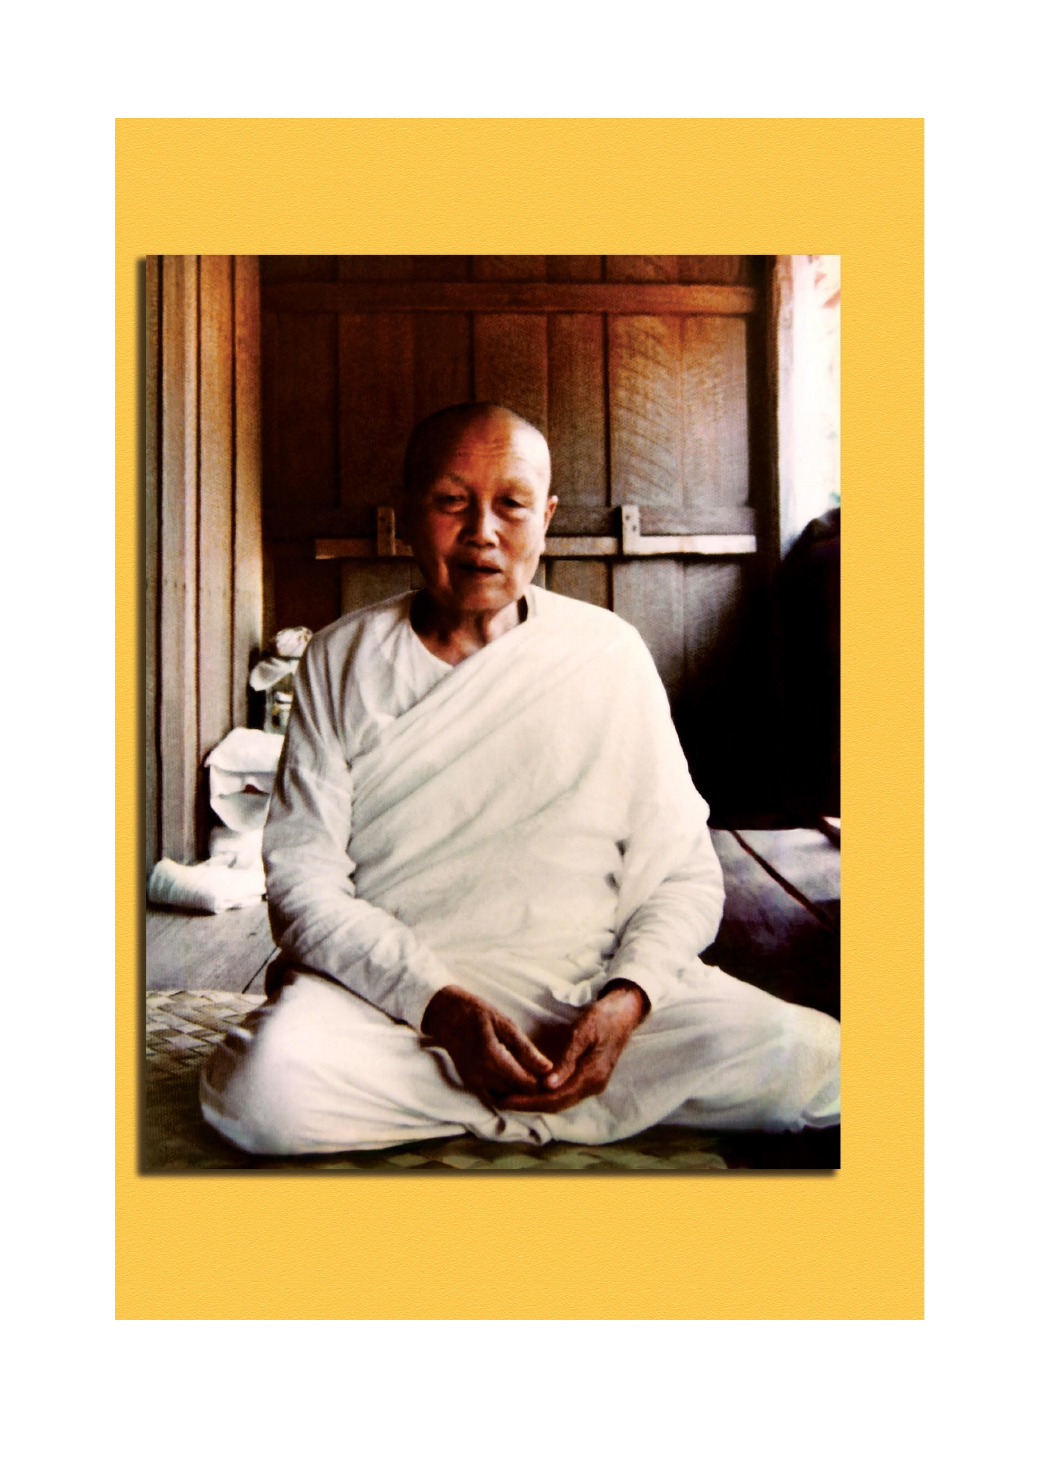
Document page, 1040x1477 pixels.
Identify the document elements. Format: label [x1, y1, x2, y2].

picture [115, 118, 925, 1320]
